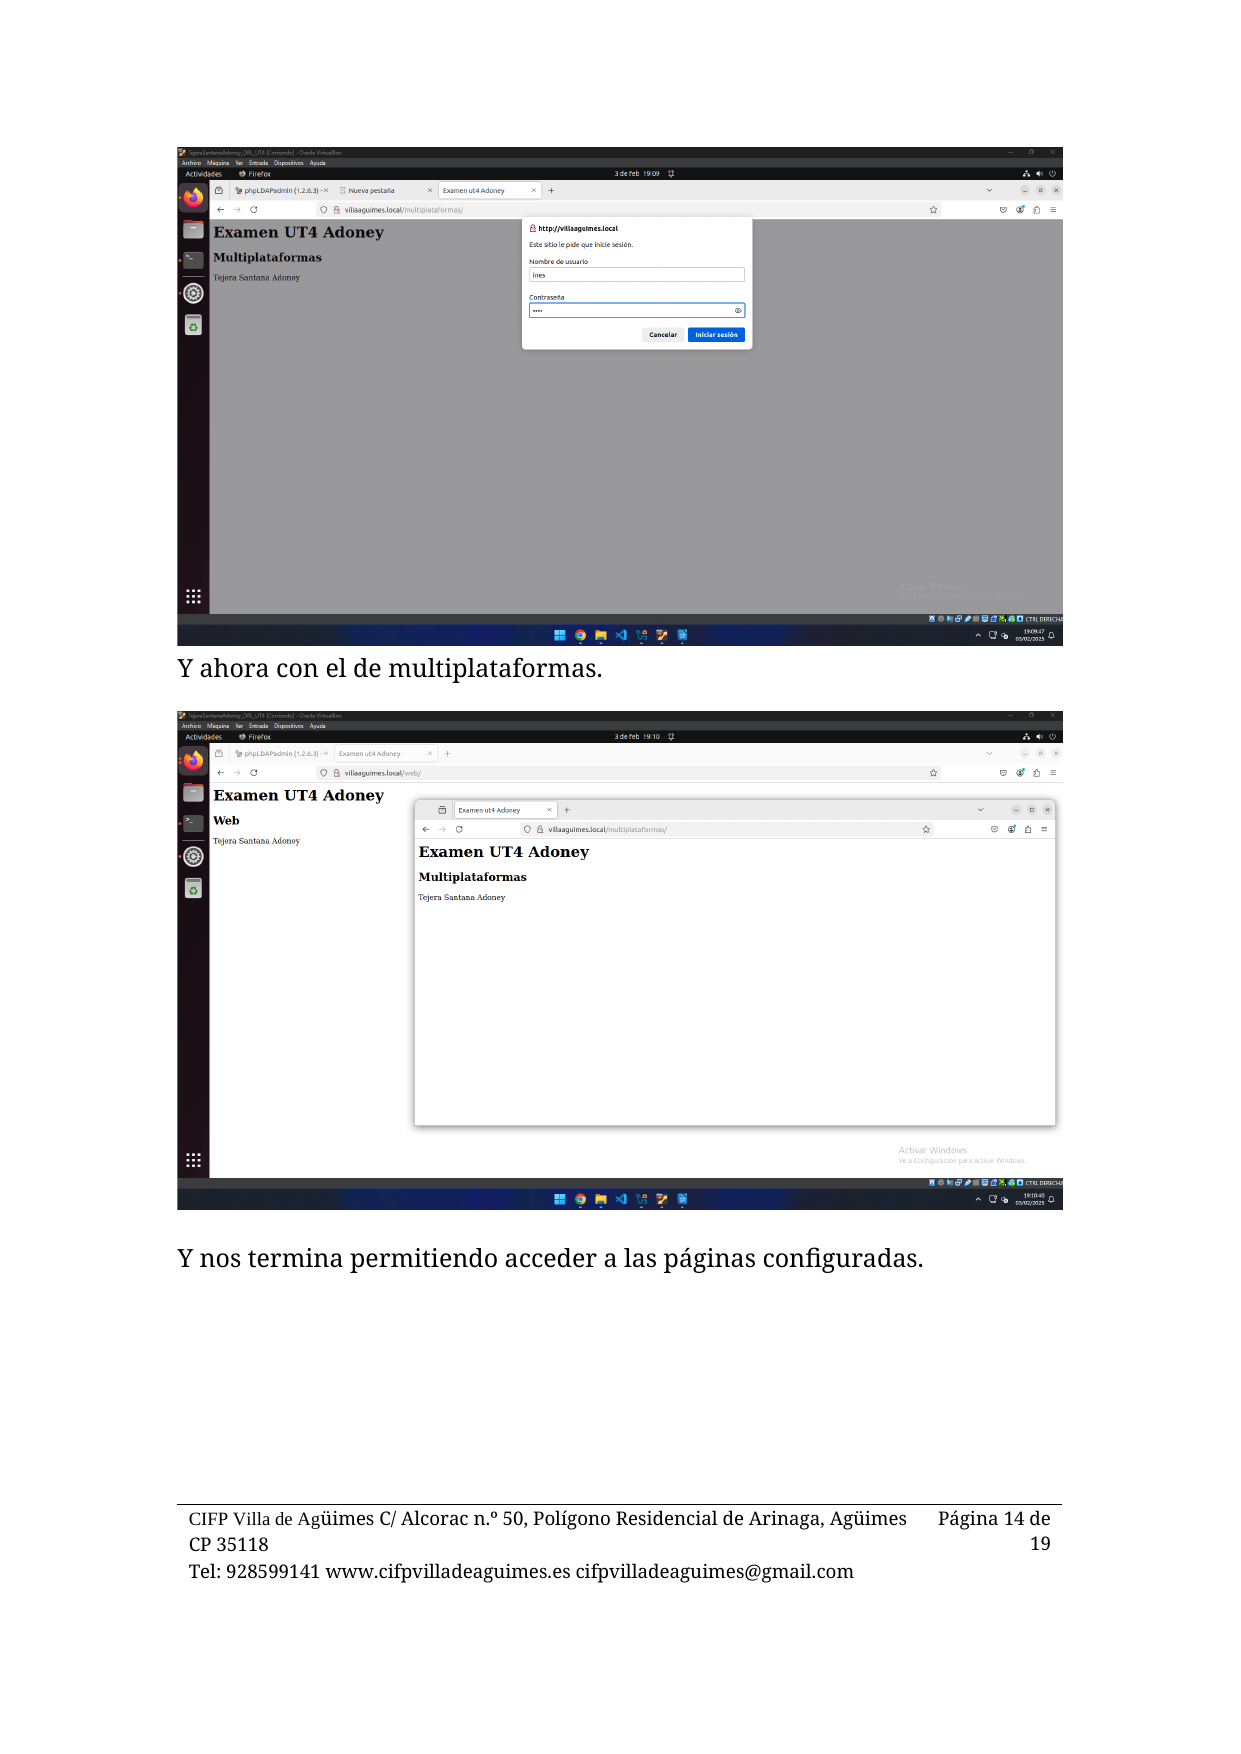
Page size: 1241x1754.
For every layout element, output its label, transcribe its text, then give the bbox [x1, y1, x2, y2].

text Y nos termina permitiendo acceder a las páginas configuradas. [177, 1210, 1063, 1274]
text Y ahora con el de multiplataformas. [177, 646, 1063, 685]
picture [177, 147, 1063, 646]
picture [177, 711, 1063, 1210]
